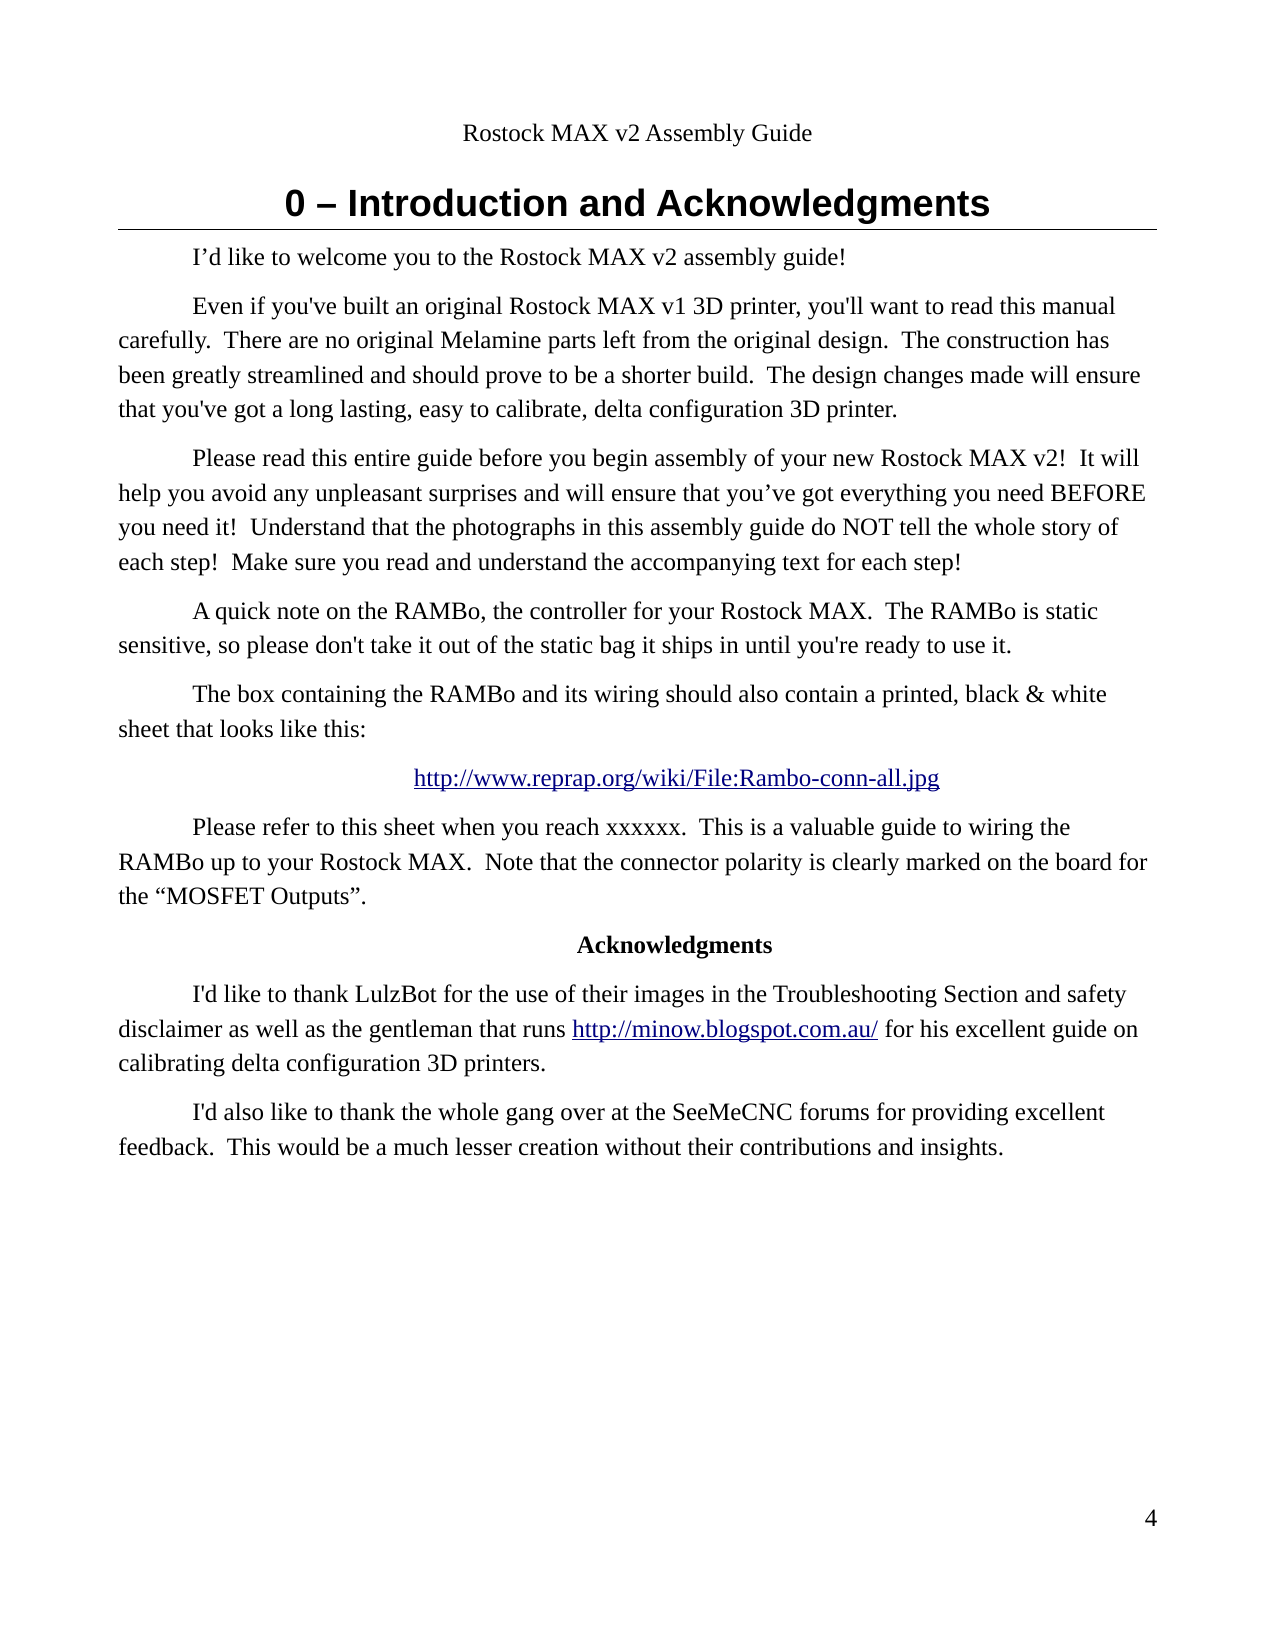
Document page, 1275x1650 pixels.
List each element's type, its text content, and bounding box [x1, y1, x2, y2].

text I'd also like to thank the whole gang over at the SeeMeCNC forums for providing excellent feedback. This would be a much lesser creation without their contributions and insights. [118, 1097, 1157, 1160]
subtitle 0 – Introduction and Acknowledgments [118, 177, 1157, 229]
text Please refer to this sheet when you reach xxxxxx. This is a valuable guide to wiring the RAMBo up to your Rostock MAX. Note that the connector polarity is clearly marked on the board for the “MOSFET Outputs”. [118, 812, 1157, 910]
text I’d like to welcome you to the Rostock MAX v2 assembly guide! [118, 242, 1157, 271]
text Please read this entire guide before you begin assembly of your new Rostock MAX v2! It will help you avoid any unpleasant surprises and will ensure that you’ve got everything you need BEFORE you need it! Understand that the photographs in this assembly guide do NOT tell the whole story of each step! Make sure you read and understand the accompanying text for each step! [118, 443, 1157, 576]
text Acknowledgments [118, 930, 1157, 959]
text The box containing the RAMBo and its wiring should also contain a printed, black & white sheet that looks like this: [118, 679, 1157, 743]
text http://www.reprap.org/wiki/File:Rambo-conn-all.jpg [118, 763, 1157, 792]
text A quick note on the RAMBo, the controller for your Rostock MAX. The RAMBo is static sensitive, so please don't take it out of the static bag it ships in until you're ready to use it. [118, 596, 1157, 659]
text I'd like to thank LulzBot for the use of their images in the Troubleshooting Section and safety disclaimer as well as the gentleman that runs http://minow.blogspot.com.au/ for his excellent guide on calibrating delta configuration 3D printers. [118, 979, 1157, 1077]
text Even if you've built an original Rostock MAX v1 3D printer, you'll want to read this manual carefully. There are no original Melamine parts left from the original design. The construction has been greatly streamlined and should prove to be a shorter build. The design changes made will ensure that you've got a long lasting, easy to calibrate, delta configuration 3D printer. [118, 291, 1157, 423]
